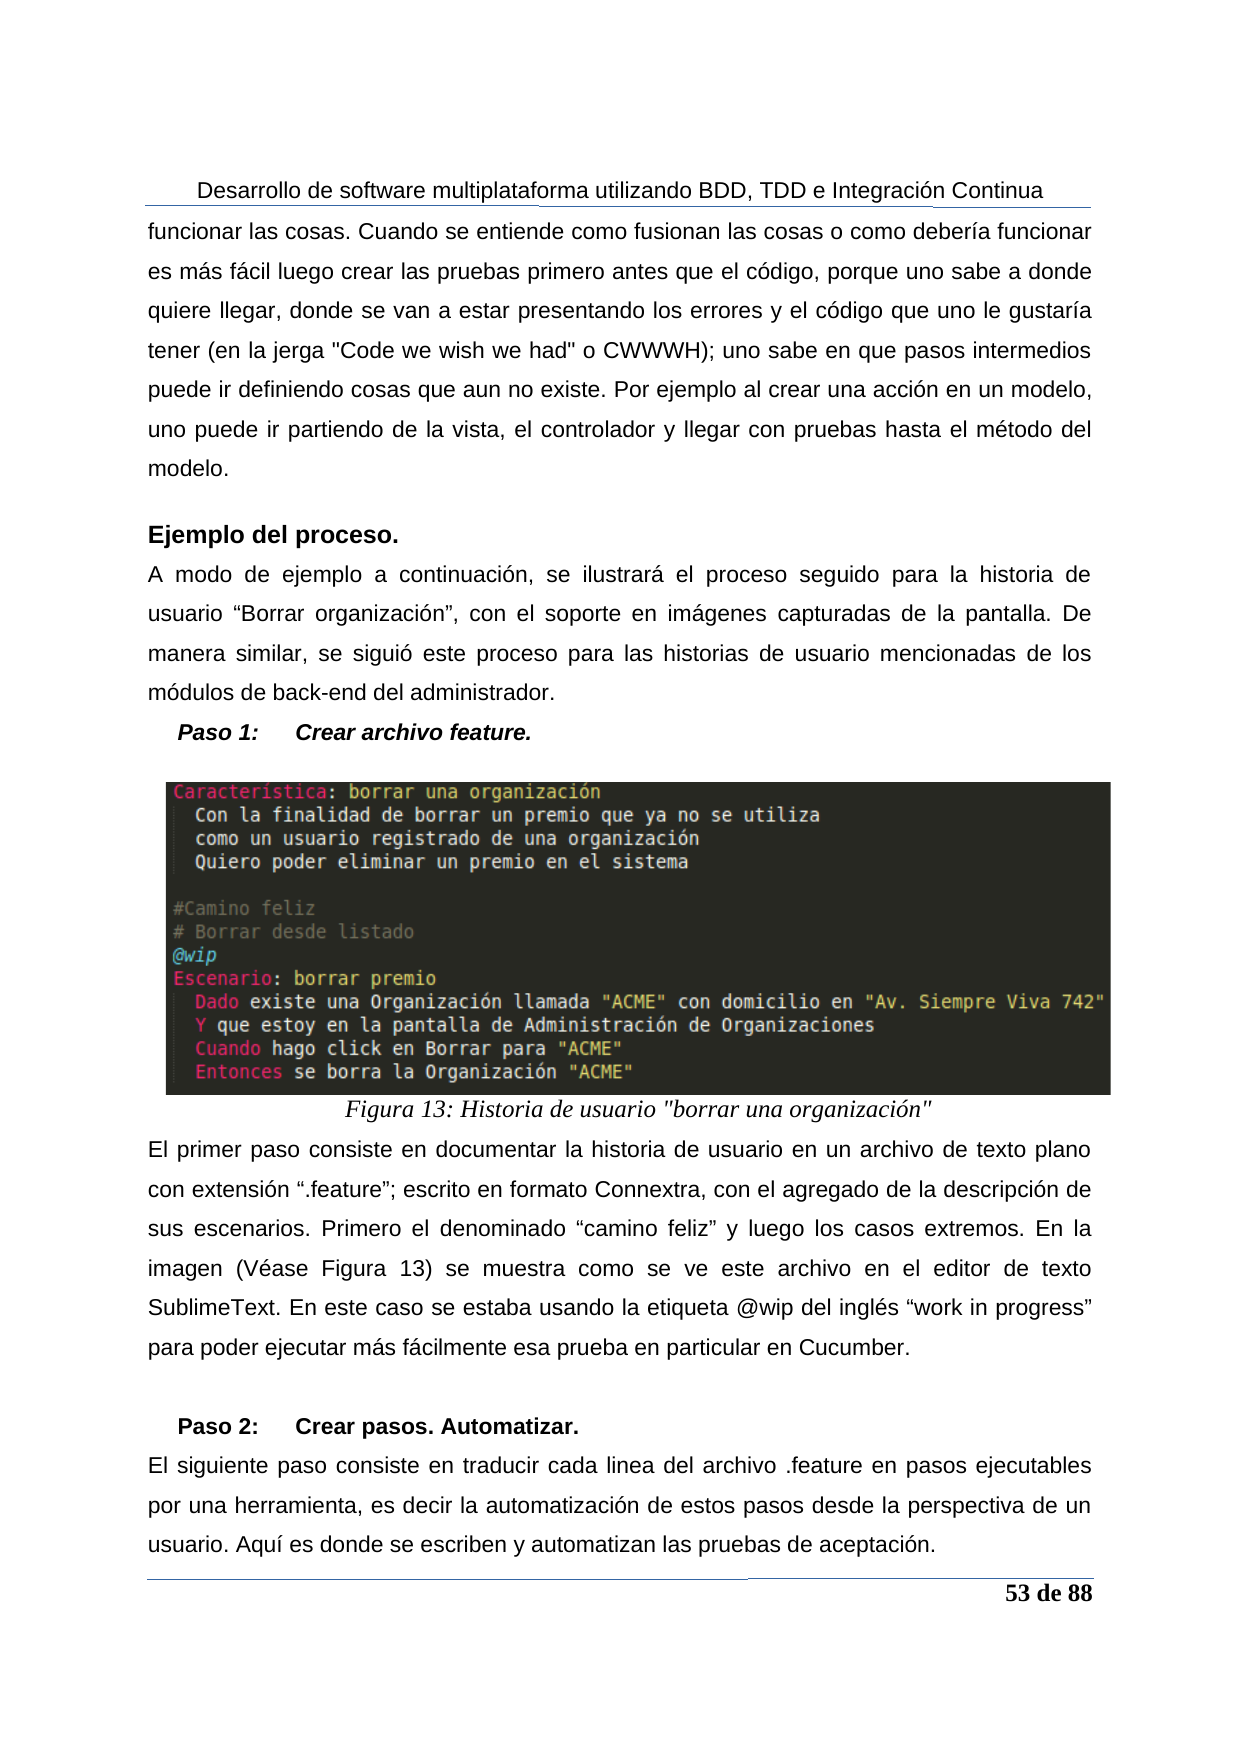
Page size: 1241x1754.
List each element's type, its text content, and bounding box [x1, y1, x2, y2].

picture [165, 782, 1111, 1095]
text funcionar las cosas. Cuando se entiende como fusionan las cosas o como debería funcionar es más fácil luego crear las pruebas primero antes que el código, porque uno sabe a donde quiere llegar, donde se van a estar presentando los errores y el código que uno le gustaría tener (en la jerga "Code we wish we had" o CWWWH); uno sabe en que pasos intermedios puede ir definiendo cosas que aun no existe. Por ejemplo al crear una acción en un modelo, uno puede ir partiendo de la vista, el controlador y llegar con pruebas hasta el método del modelo. [148, 218, 1093, 482]
list Crear archivo feature. [177, 719, 1093, 745]
list [166, 770, 1111, 782]
text El siguiente paso consiste en traducir cada linea del archivo .feature en pasos ejecutables por una herramienta, es decir la automatización de estos pasos desde la perspectiva de un usuario. Aquí es donde se escriben y automatizan las pruebas de aceptación. [148, 1452, 1093, 1557]
text A modo de ejemplo a continuación, se ilustrará el proceso seguido para la historia de usuario “Borrar organización”, con el soporte en imágenes capturadas de la pantalla. De manera similar, se siguió este proceso para las historias de usuario mencionadas de los módulos de back-end del administrador. [148, 561, 1093, 706]
list El primer paso consiste en documentar la historia de usuario en un archivo de texto plano con extensión “.feature”; escrito en formato Connextra, con el agregado de la descripción de sus escenarios. Primero el denominado “camino feliz” y luego los casos extremos. En la imagen (Véase Figura 13) se muestra como se ve este archivo en el editor de texto SublimeText. En este caso se estaba usando la etiqueta @wip del inglés “work in progress” para poder ejecutar más fácilmente esa prueba en particular en Cucumber. [148, 758, 1093, 1360]
list Figura 13: Historia de usuario "borrar una organización" [166, 1095, 1111, 1123]
subtitle Ejemplo del proceso. [148, 520, 1093, 548]
list Crear pasos. Automatizar. [177, 1413, 1093, 1439]
